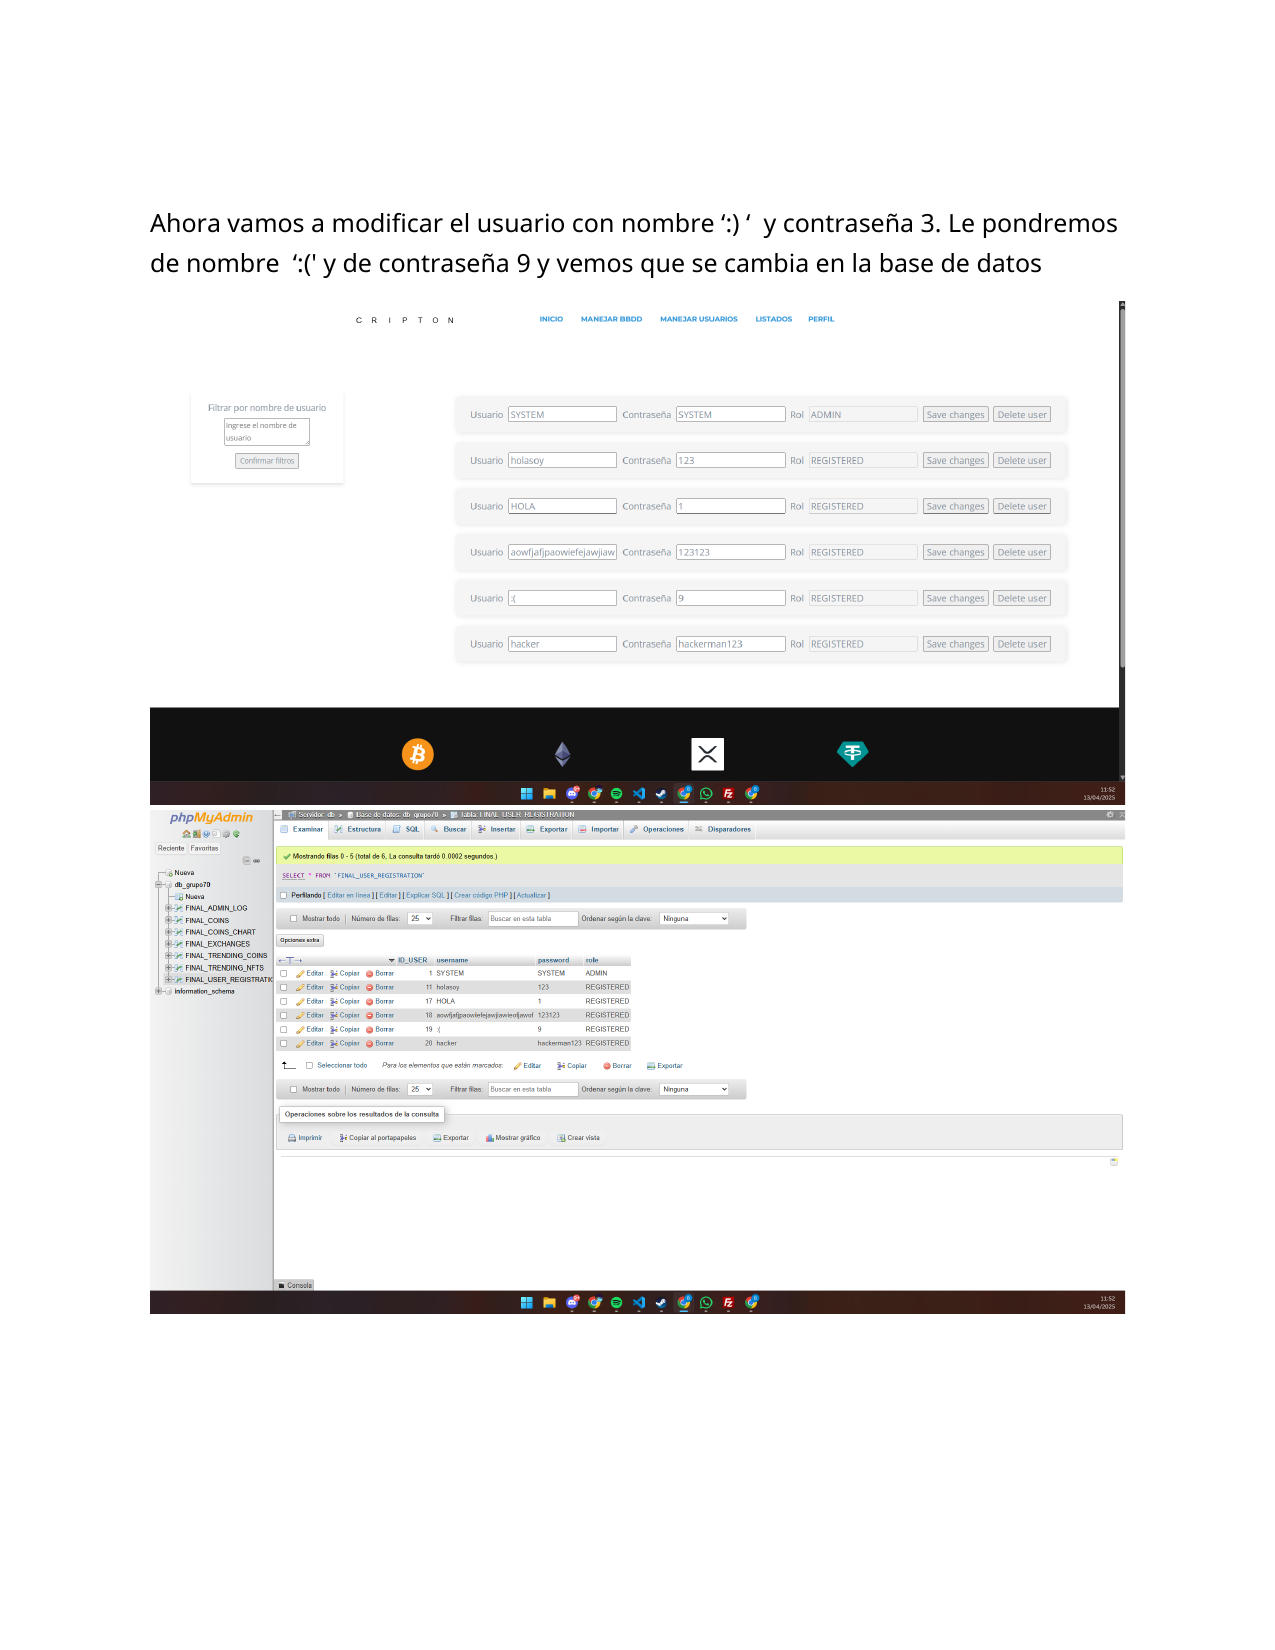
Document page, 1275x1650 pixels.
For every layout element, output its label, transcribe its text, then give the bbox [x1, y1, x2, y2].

text Ahora vamos a modificar el usuario con nombre ‘:) ‘ y contraseña 3. Le pondremos de nombre ‘:(' y de contraseña 9 y vemos que se cambia en la base de datos [150, 206, 1125, 280]
